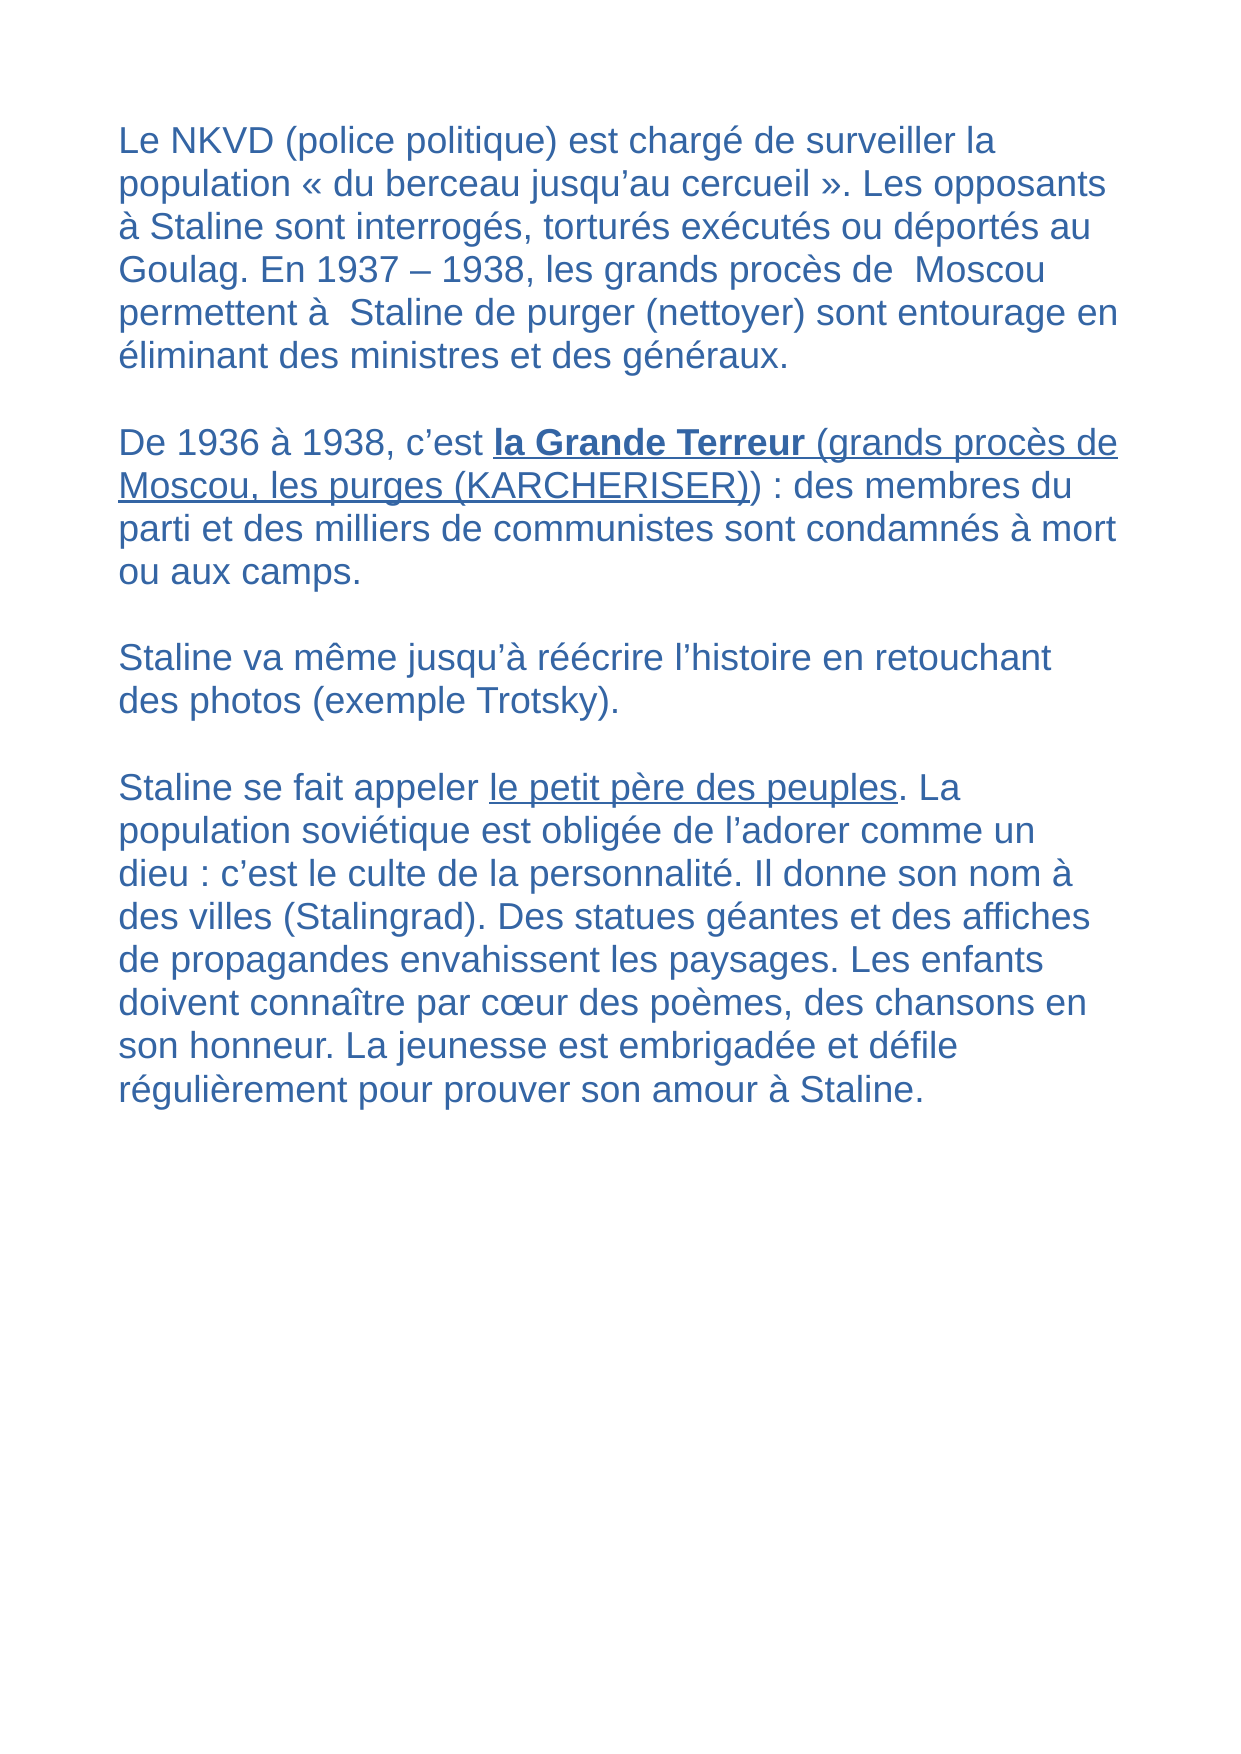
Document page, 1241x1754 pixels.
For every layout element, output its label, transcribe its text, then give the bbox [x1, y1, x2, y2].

text Le NKVD (police politique) est chargé de surveiller la population « du berceau jusqu’au cercueil ». Les opposants à Staline sont interrogés, torturés exécutés ou déportés au Goulag. En 1937 – 1938, les grands procès de Moscou permettent à Staline de purger (nettoyer) sont entourage en éliminant des ministres et des généraux. [118, 118, 1122, 377]
text De 1936 à 1938, c’est la Grande Terreur (grands procès de Moscou, les purges (KARCHERISER)) : des membres du parti et des milliers de communistes sont condamnés à mort ou aux camps. [118, 420, 1122, 592]
text Staline se fait appeler le petit père des peuples. La population soviétique est obligée de l’adorer comme un dieu : c’est le culte de la personnalité. Il donne son nom à des villes (Stalingrad). Des statues géantes et des affiches de propagandes envahissent les paysages. Les enfants doivent connaître par cœur des poèmes, des chansons en son honneur. La jeunesse est embrigadée et défile régulièrement pour prouver son amour à Staline. [118, 765, 1122, 1110]
text Staline va même jusqu’à réécrire l’histoire en retouchant des photos (exemple Trotsky). [118, 636, 1122, 722]
